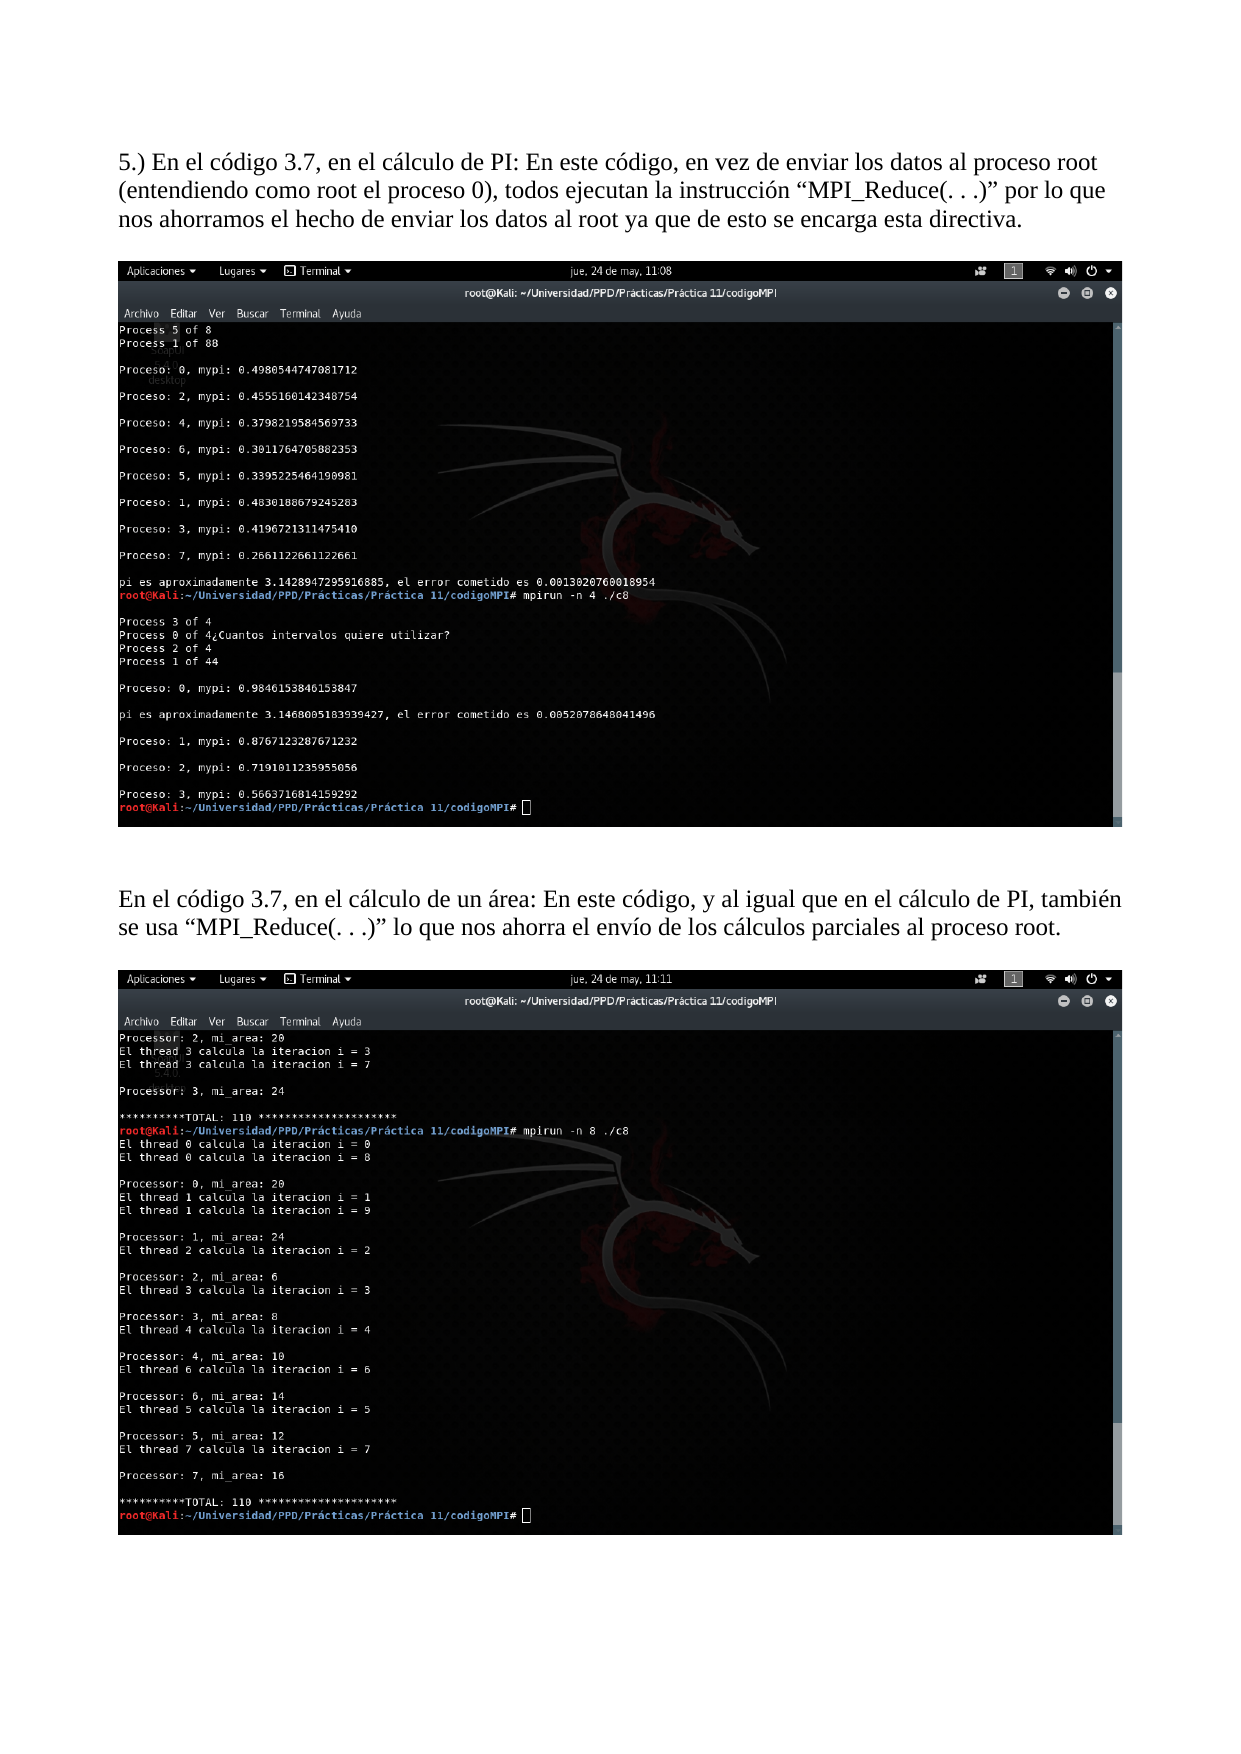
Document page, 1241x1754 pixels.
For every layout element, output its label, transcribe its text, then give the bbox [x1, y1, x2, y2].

text En el código 3.7, en el cálculo de un área: En este código, y al igual que en el cálculo de PI, también se usa “MPI_Reduce(. . .)” lo que nos ahorra el envío de los cálculos parciales al proceso root. [118, 884, 1122, 941]
picture [118, 261, 1123, 827]
text 5.) En el código 3.7, en el cálculo de PI: En este código, en vez de enviar los datos al proceso root (entendiendo como root el proceso 0), todos ejecutan la instrucción “MPI_Reduce(. . .)” por lo que nos ahorramos el hecho de enviar los datos al root ya que de esto se encarga esta directiva. [118, 147, 1122, 233]
picture [118, 970, 1123, 1535]
